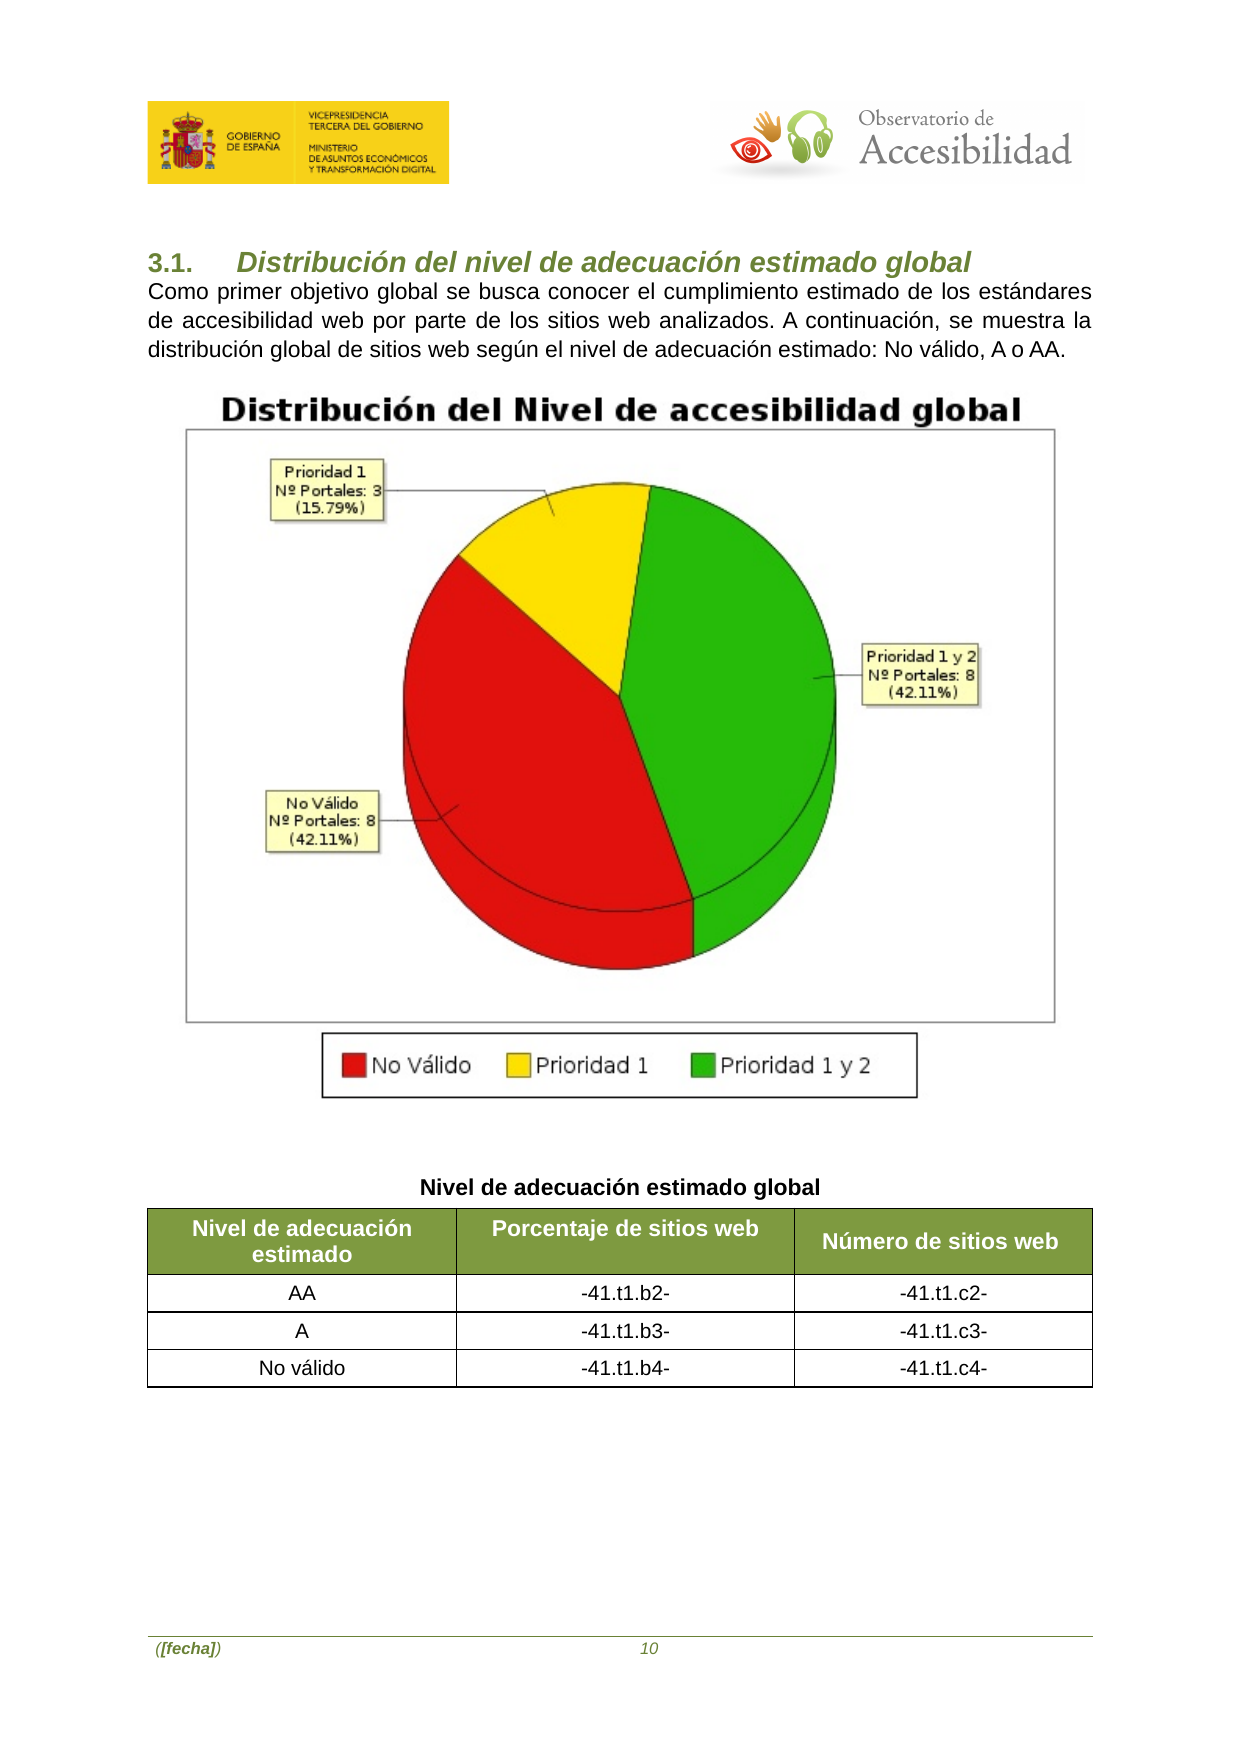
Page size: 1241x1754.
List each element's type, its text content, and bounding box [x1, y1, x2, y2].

table_header Número de sitios web [795, 1209, 1092, 1274]
table_cell A [148, 1313, 456, 1349]
table_cell No válido [148, 1350, 456, 1386]
table_cell -41.t1.c3- [795, 1313, 1092, 1349]
table_cell -41.t1.b3- [457, 1313, 794, 1349]
subtitle Distribución del nivel de adecuación estimado global [148, 245, 1092, 278]
picture [710, 101, 1086, 184]
table_cell -41.t1.c2- [795, 1275, 1092, 1311]
table_cell AA [148, 1275, 456, 1311]
table_header Nivel de adecuación estimado [148, 1209, 456, 1274]
picture [178, 390, 1062, 1100]
text Como primer objetivo global se busca conocer el cumplimiento estimado de los estándares de accesibilidad web por parte de los sitios web analizados. A continuación, se muestra la distribución global de sitios web según el nivel de adecuación estimado: No válido, A o AA. [148, 278, 1092, 362]
table_cell -41.t1.b4- [457, 1350, 794, 1386]
text Nivel de adecuación estimado global [148, 1173, 1092, 1200]
table_header Porcentaje de sitios web [457, 1209, 794, 1274]
picture [147, 101, 450, 184]
table_cell -41.t1.b2- [457, 1275, 794, 1311]
table_cell -41.t1.c4- [795, 1350, 1092, 1386]
